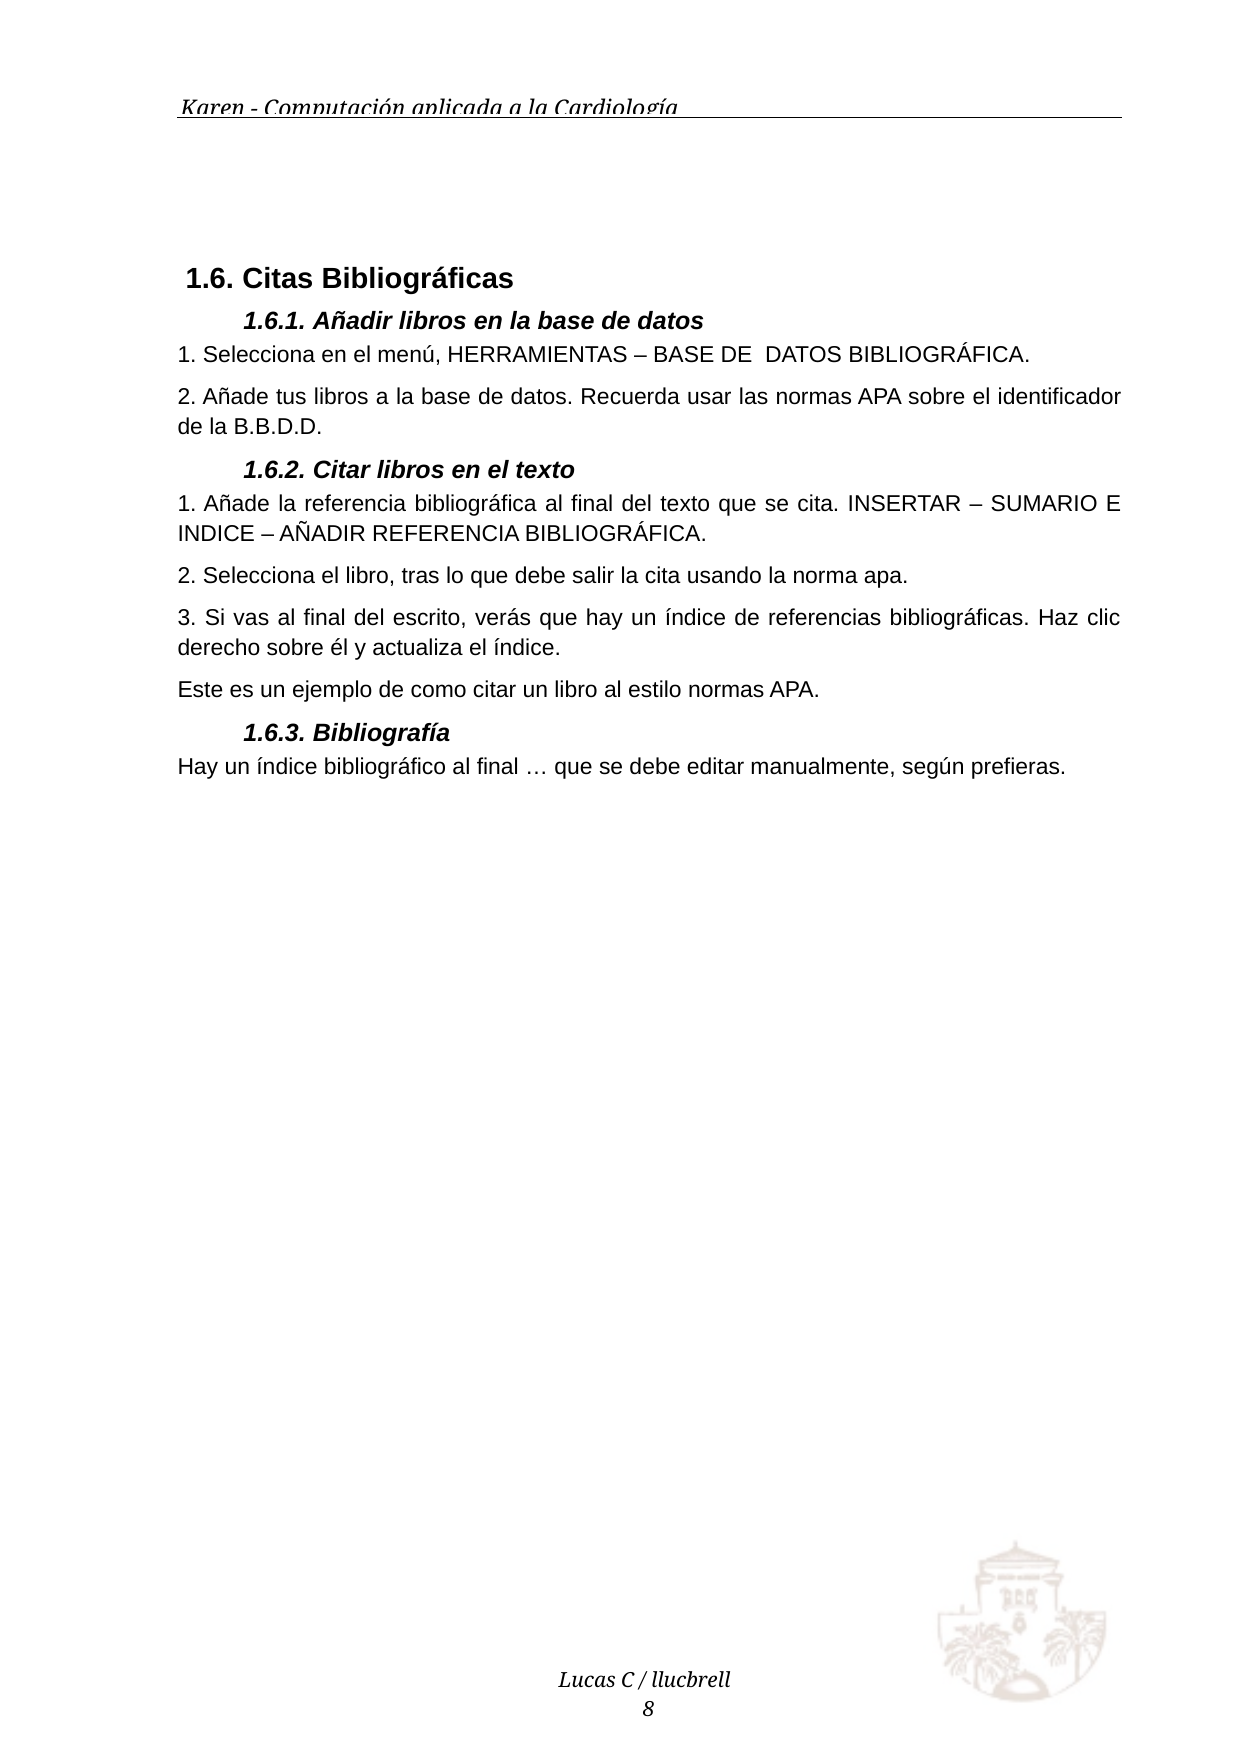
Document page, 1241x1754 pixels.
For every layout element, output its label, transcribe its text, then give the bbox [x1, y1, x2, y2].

list 1. Selecciona en el menú, HERRAMIENTAS – BASE DE DATOS BIBLIOGRÁFICA. [177, 341, 1122, 367]
text Este es un ejemplo de como citar un libro al estilo normas APA. [177, 676, 1122, 703]
text 1. Añade la referencia bibliográfica al final del texto que se cita. INSERTAR – SUMARIO E INDICE – AÑADIR REFERENCIA BIBLIOGRÁFICA. [177, 490, 1122, 546]
list Bibliografía [177, 718, 1122, 747]
text 2. Selecciona el libro, tras lo que debe salir la cita usando la norma apa. [177, 562, 1122, 588]
list Citas Bibliográficas [177, 261, 1122, 294]
list Añadir libros en la base de datos [177, 306, 1122, 335]
list 2. Añade tus libros a la base de datos. Recuerda usar las normas APA sobre el identificador de la B.B.D.D. [177, 383, 1122, 439]
list Citar libros en el texto [177, 455, 1122, 484]
list Hay un índice bibliográfico al final … que se debe editar manualmente, según prefieras. [177, 753, 1122, 779]
text 3. Si vas al final del escrito, verás que hay un índice de referencias bibliográficas. Haz clic derecho sobre él y actualiza el índice. [177, 604, 1122, 661]
